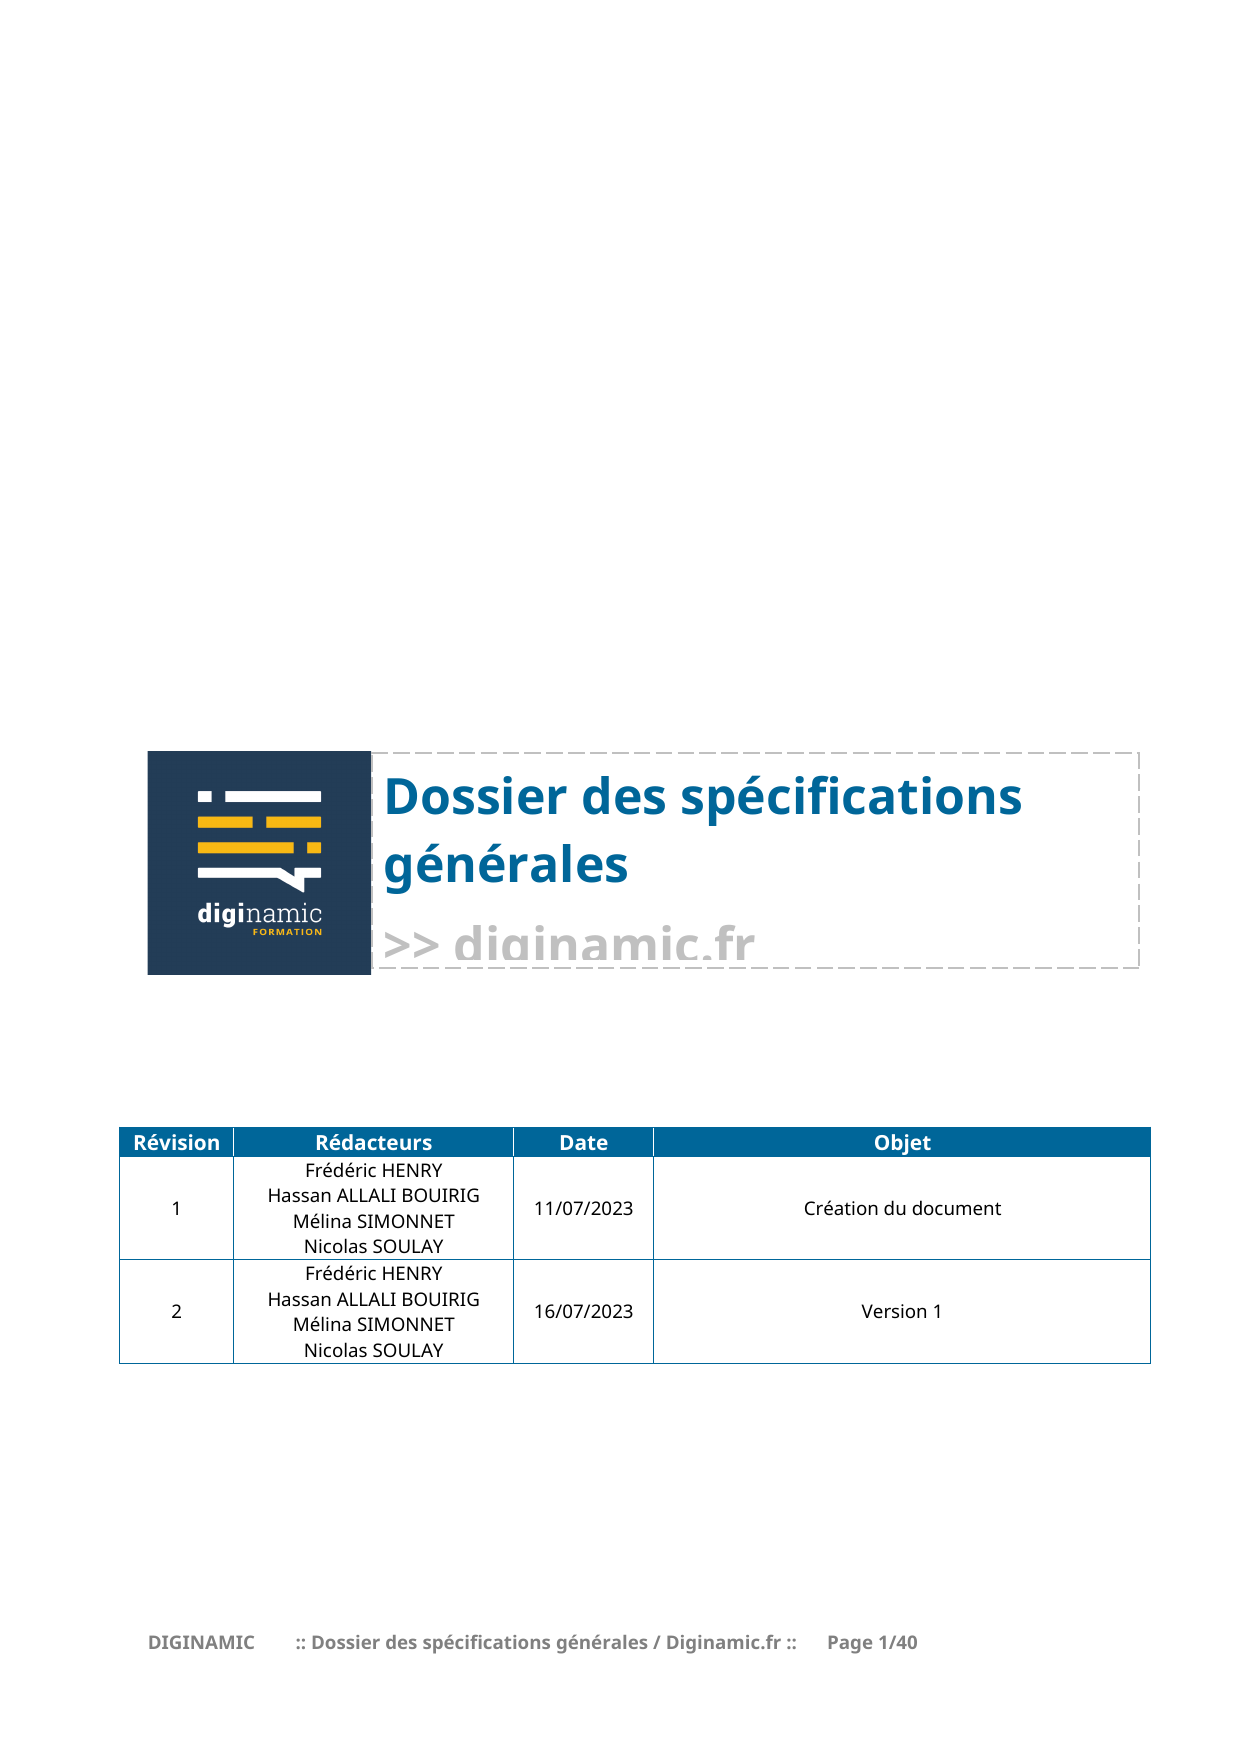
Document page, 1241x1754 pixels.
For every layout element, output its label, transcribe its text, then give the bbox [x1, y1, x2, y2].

table_header Révision [120, 1128, 233, 1156]
table_cell 16/07/2023 [514, 1260, 653, 1362]
table_header Rédacteurs [234, 1128, 513, 1156]
table_cell Création du document [654, 1157, 1150, 1259]
text Dossier des spécifications générales [383, 761, 1134, 897]
table_cell Version 1 [654, 1260, 1150, 1362]
table_cell Frédéric HENRY Hassan ALLALI BOUIRIG Mélina SIMONNET Nicolas SOULAY [234, 1260, 513, 1362]
table_cell Frédéric HENRY Hassan ALLALI BOUIRIG Mélina SIMONNET Nicolas SOULAY [234, 1157, 513, 1259]
table_cell 1 [120, 1157, 233, 1259]
table_cell 11/07/2023 [514, 1157, 653, 1259]
picture [147, 751, 372, 975]
text >> diginamic.fr [383, 910, 1134, 960]
table_cell 2 [120, 1260, 233, 1362]
table_header Objet [654, 1128, 1150, 1156]
table_header Date [514, 1128, 653, 1156]
